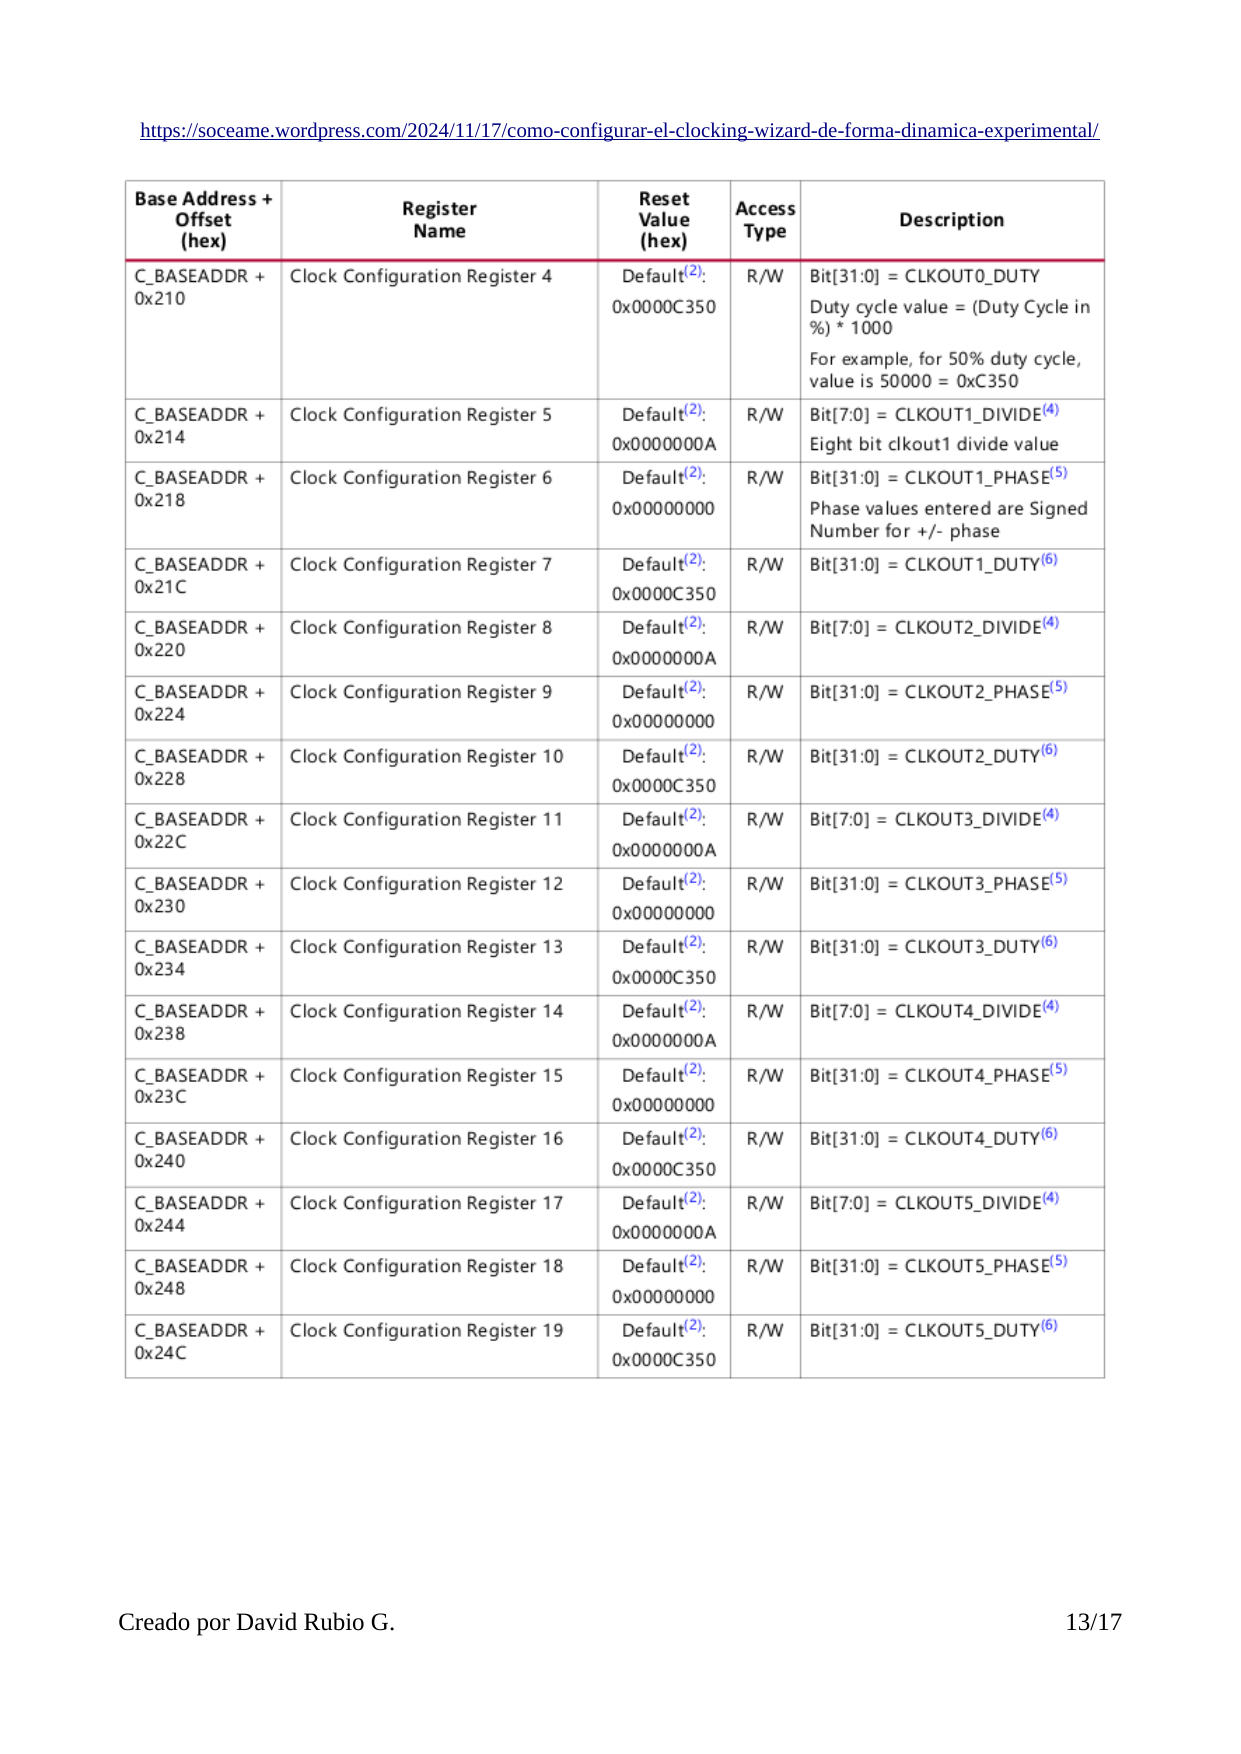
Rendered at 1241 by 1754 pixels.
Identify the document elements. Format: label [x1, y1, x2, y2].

picture [118, 177, 1111, 1390]
